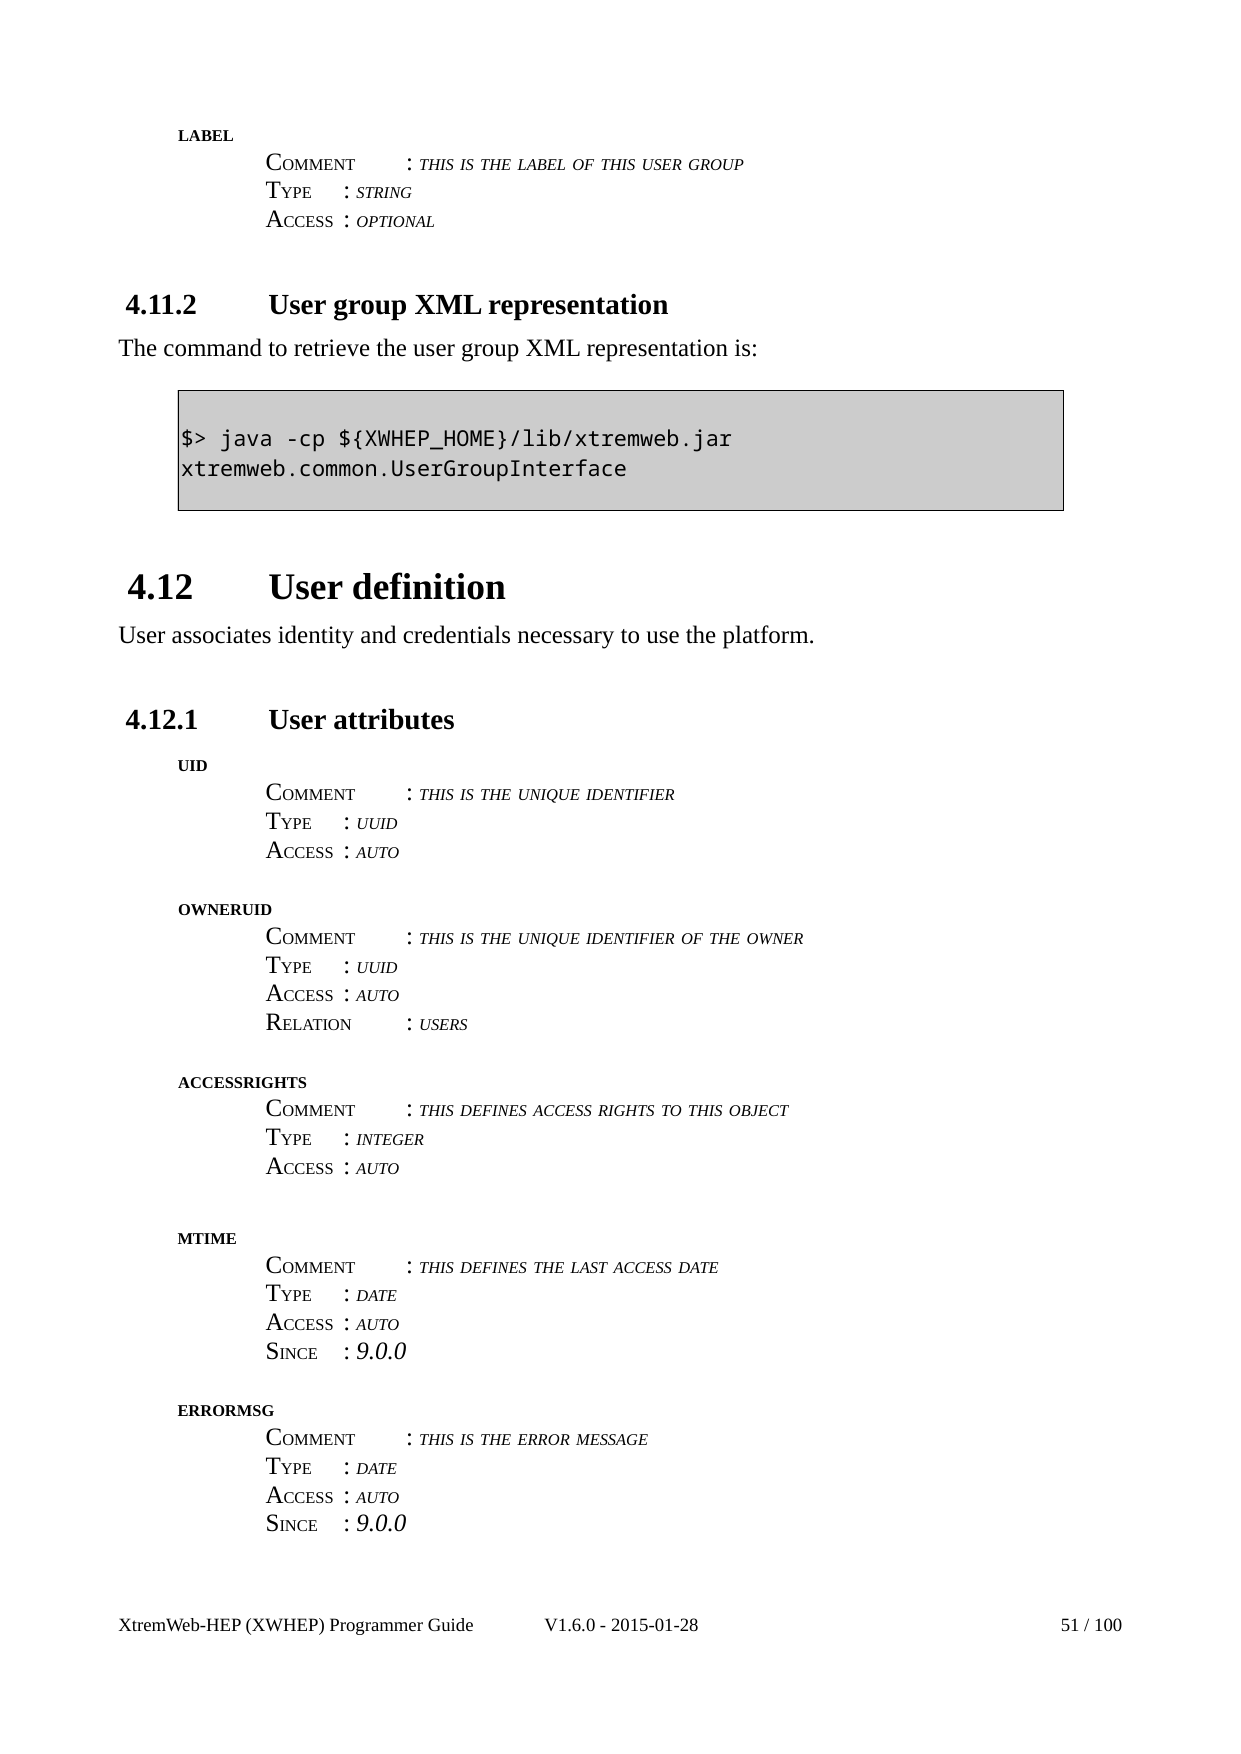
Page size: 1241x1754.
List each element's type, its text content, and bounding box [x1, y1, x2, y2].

text The command to retrieve the user group XML representation is: [118, 333, 1122, 362]
text Comment : this is the unique identifier [265, 777, 1122, 806]
subtitle User group XML representation [118, 287, 1122, 320]
text Type : date [265, 1278, 1122, 1307]
text Relation : users [265, 1007, 1122, 1036]
text owneruid [178, 892, 1122, 921]
text Comment : this is the label of this user group [265, 147, 1122, 176]
subtitle User attributes [118, 702, 1122, 736]
text uid [177, 748, 1122, 777]
text Access : auto [265, 978, 1122, 1007]
text Type : integer [265, 1122, 1122, 1151]
text Access : optional [265, 204, 1122, 233]
text mtime [177, 1221, 1122, 1250]
text label [178, 118, 1122, 147]
text Type : string [265, 176, 1122, 204]
text User associates identity and credentials necessary to use the platform. [118, 620, 1122, 649]
text errormsg [177, 1393, 1122, 1422]
text Comment : this defines access rights to this object [265, 1093, 1122, 1122]
text Type : uuid [265, 950, 1122, 978]
text Comment : this defines the last access date [265, 1250, 1122, 1278]
text accessrights [178, 1065, 1122, 1093]
text Since : 9.0.0 [265, 1336, 1122, 1365]
text Since : 9.0.0 [265, 1508, 1122, 1537]
text Access : auto [265, 1151, 1122, 1180]
text Type : date [265, 1451, 1122, 1480]
subtitle User definition [118, 564, 1122, 607]
text $> java -cp ${XWHEP_HOME}/lib/xtremweb.jar xtremweb.common.UserGroupInterface [179, 420, 1063, 480]
text Comment : this is the unique identifier of the owner [265, 921, 1122, 950]
text Access : auto [265, 1307, 1122, 1336]
text Access : auto [265, 835, 1122, 863]
text Type : uuid [265, 806, 1122, 835]
text Access : auto [265, 1480, 1122, 1508]
text Comment : this is the error message [265, 1422, 1122, 1451]
